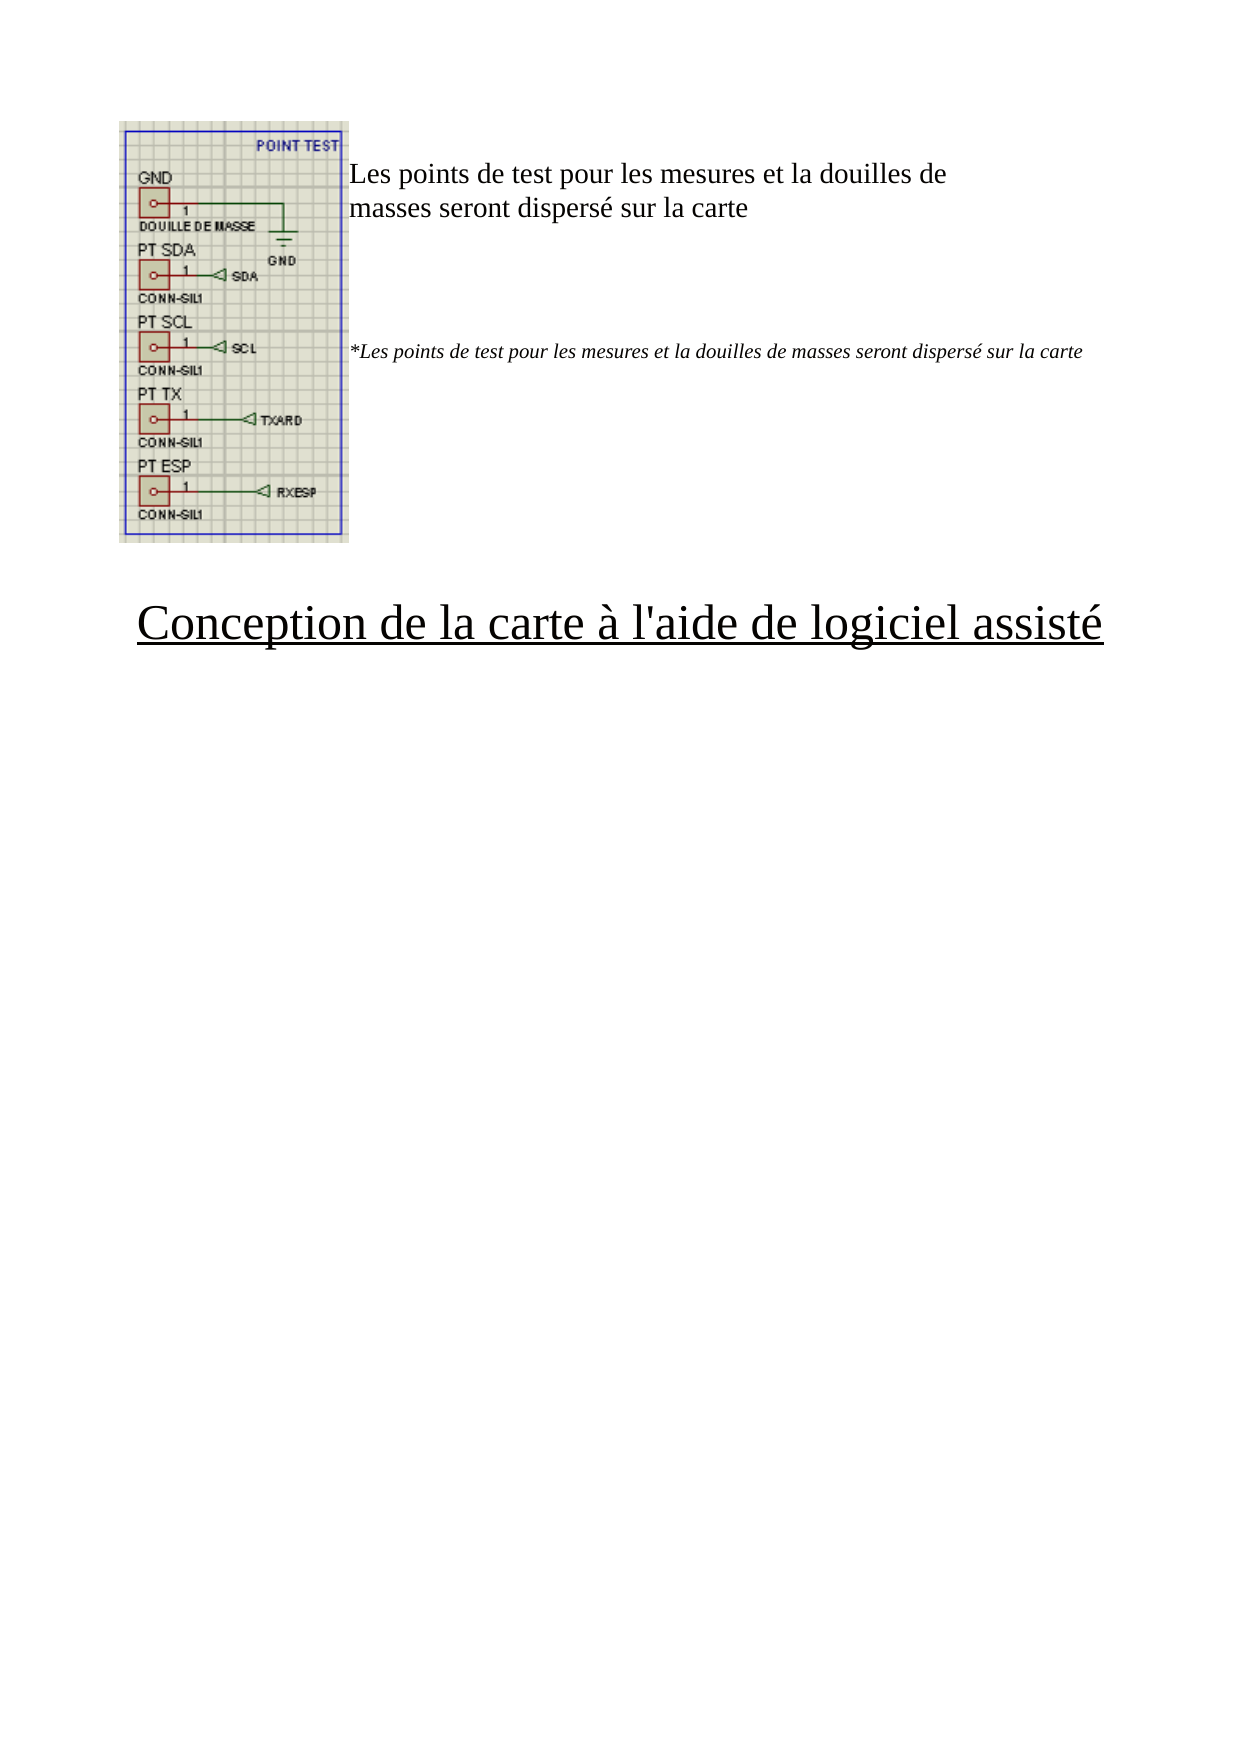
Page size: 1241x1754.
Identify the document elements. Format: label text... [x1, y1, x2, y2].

text *Les points de test pour les mesures et la douilles de masses seront dispersé sur la carte [349, 338, 1122, 363]
text Conception de la carte à l'aide de logiciel assisté [118, 593, 1122, 650]
text Les points de test pour les mesures et la douilles de [349, 156, 1122, 190]
text masses seront dispersé sur la carte [349, 190, 1122, 223]
picture [119, 121, 349, 543]
